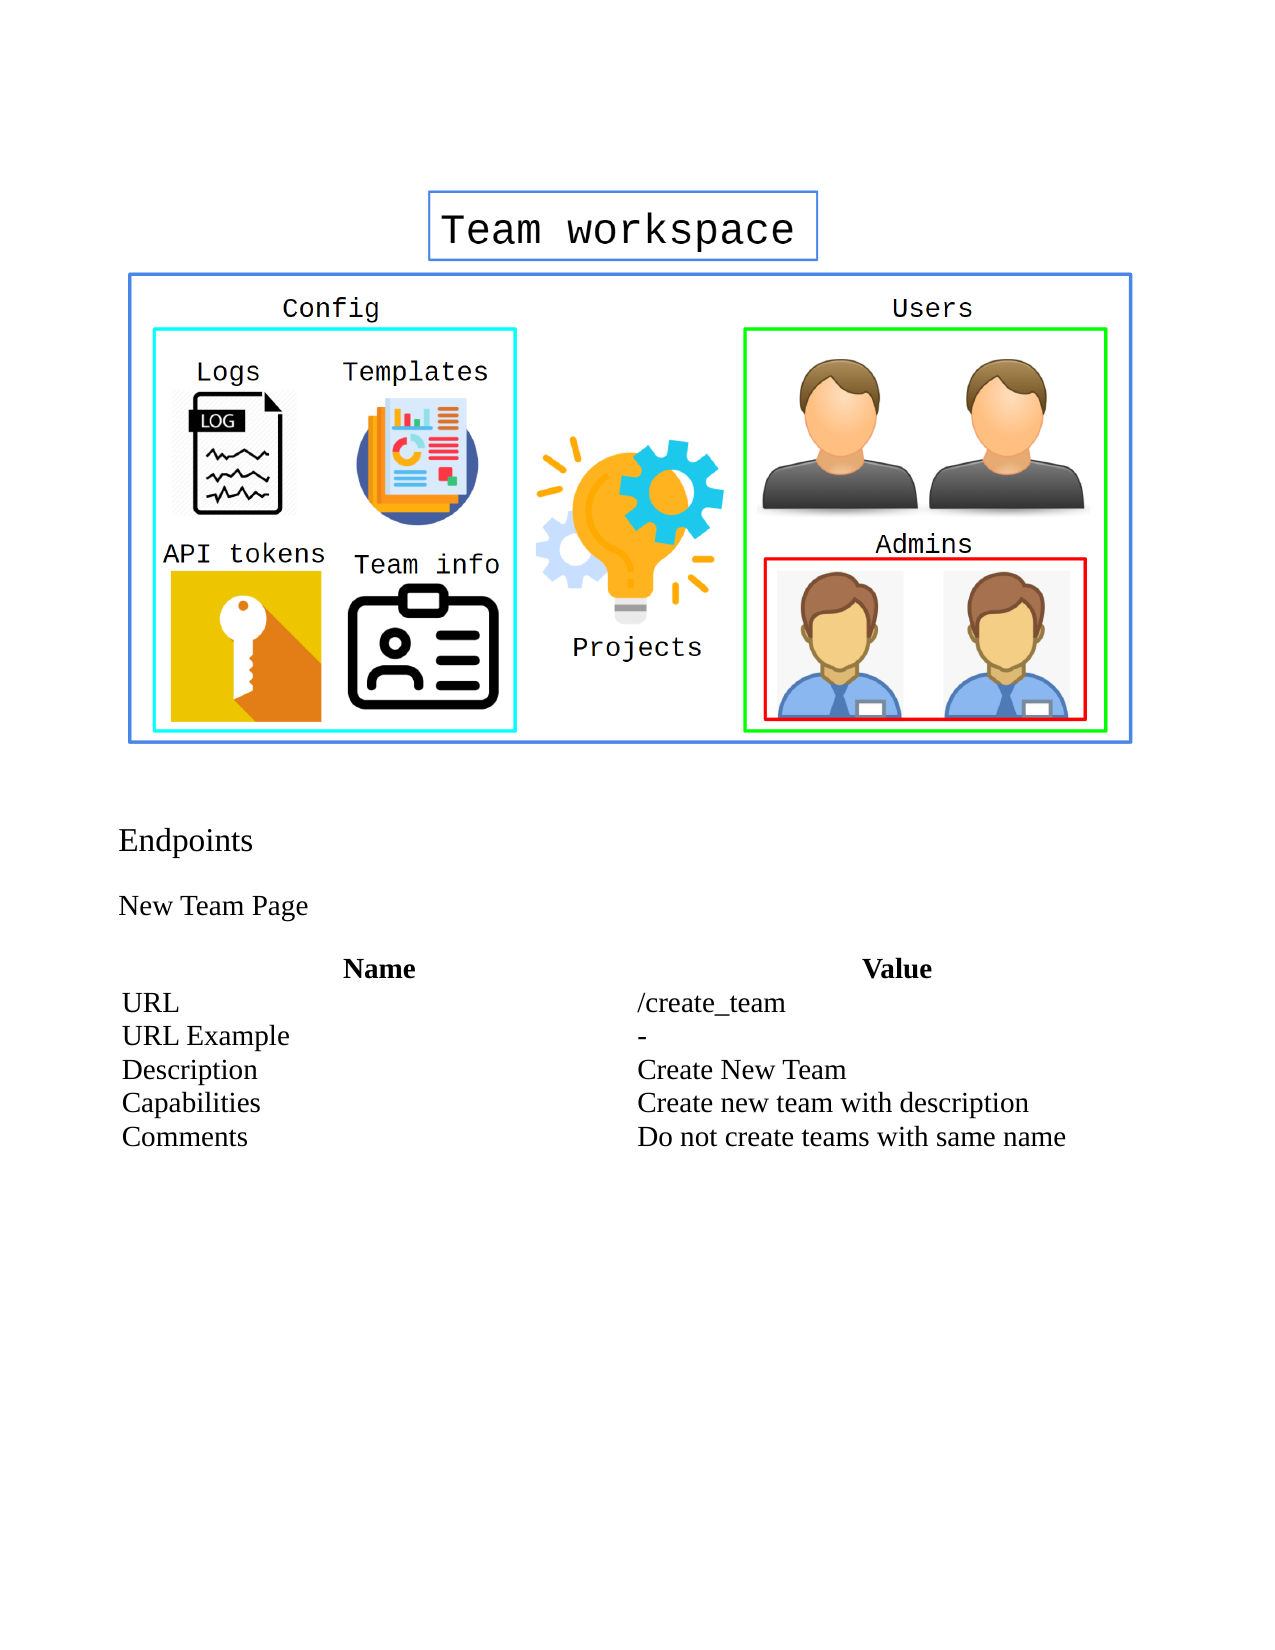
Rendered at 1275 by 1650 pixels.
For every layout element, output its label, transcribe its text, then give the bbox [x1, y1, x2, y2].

table_cell URL Example [122, 1019, 637, 1052]
table_cell Do not create teams with same name [637, 1119, 1157, 1153]
table_cell Comments [122, 1119, 637, 1153]
table_cell URL [122, 985, 637, 1018]
table_cell Create new team with description [637, 1086, 1157, 1119]
table_cell Capabilities [122, 1086, 637, 1119]
table_cell - [637, 1019, 1157, 1052]
text Endpoints [118, 763, 1157, 859]
table_cell Description [122, 1052, 637, 1086]
picture [118, 176, 1157, 763]
table_header Value [637, 951, 1157, 985]
text New Team Page [118, 888, 1157, 922]
table_cell Create New Team [637, 1052, 1157, 1086]
table_cell /create_team [637, 985, 1157, 1018]
table_header Name [122, 951, 637, 985]
